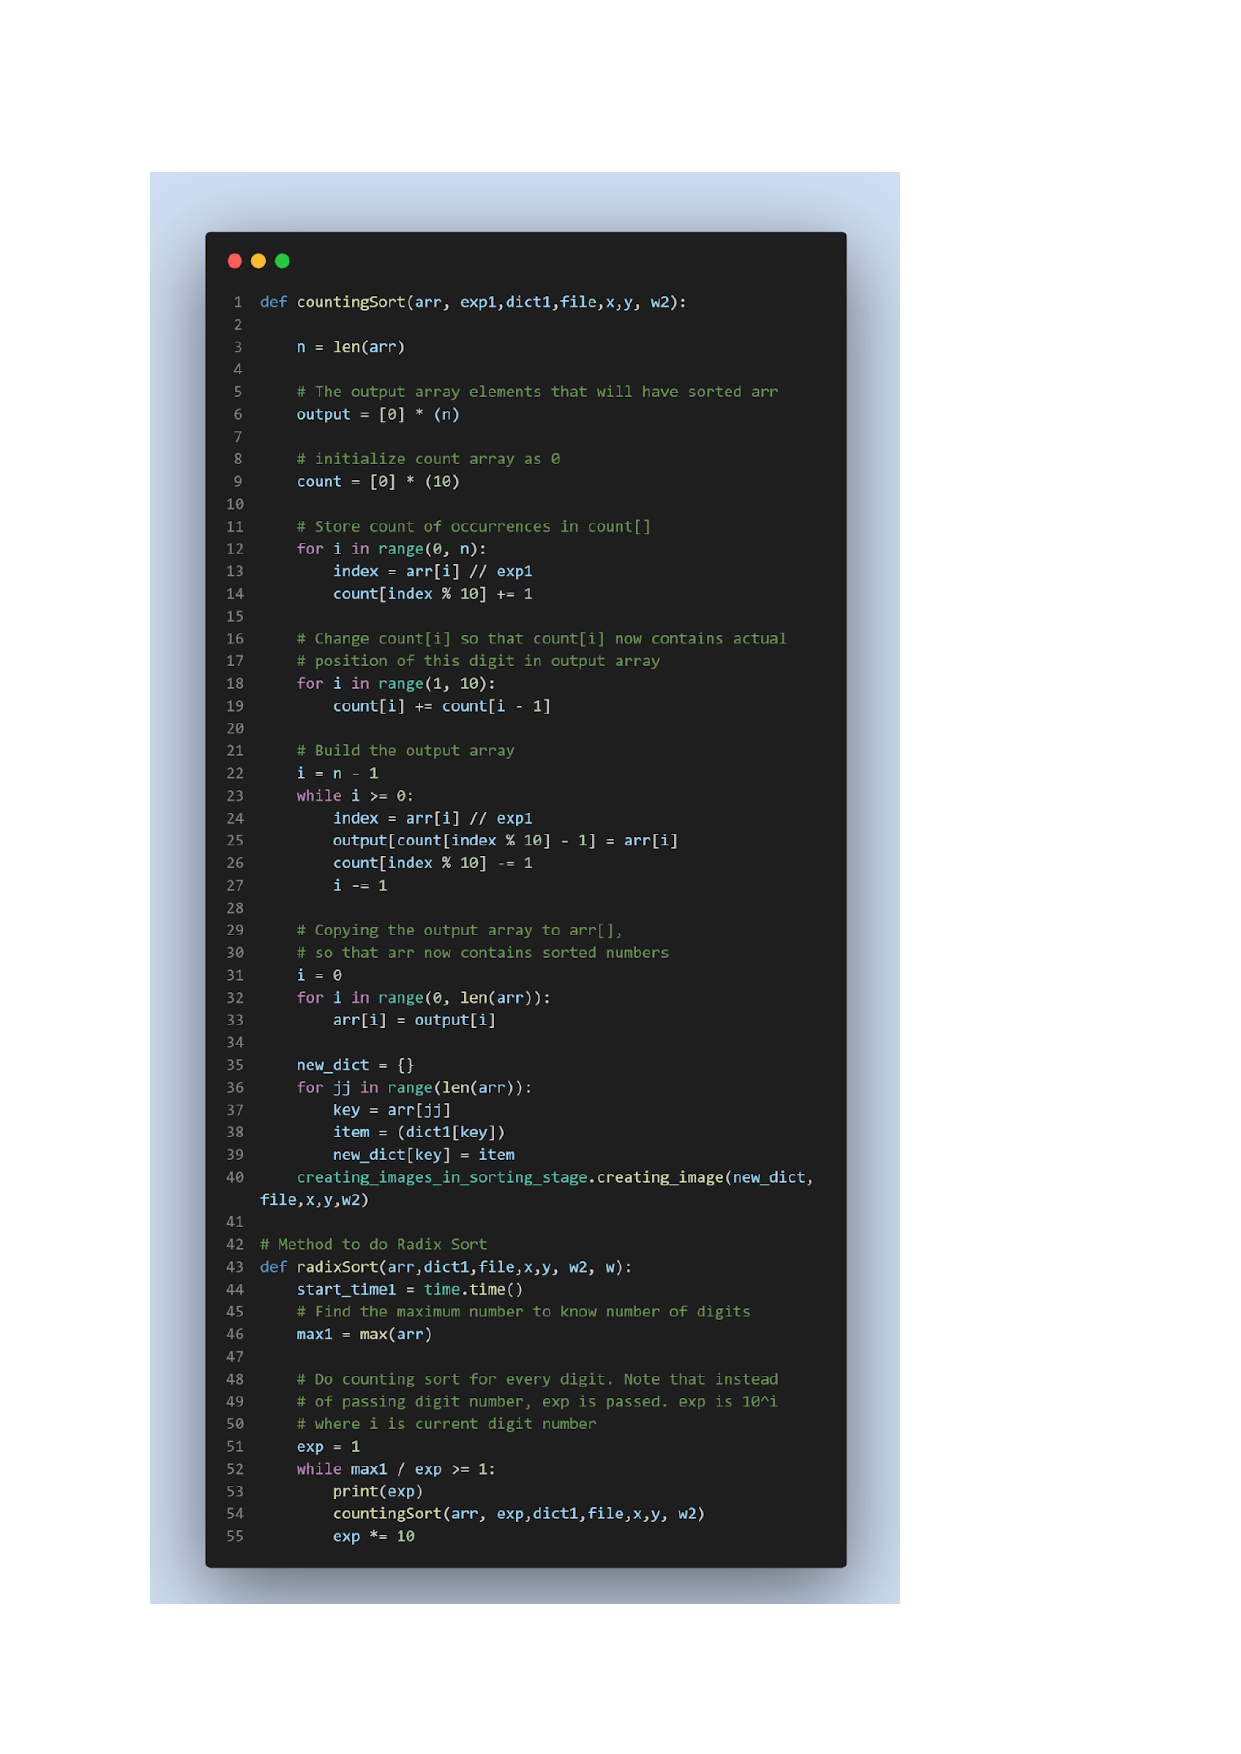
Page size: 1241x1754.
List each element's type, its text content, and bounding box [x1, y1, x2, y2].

text Selection sort is a simple sorting algorithm that works by repeatedly finding the minimum element from the unsorted part of the array and swapping it with the first element of the unsorted part. This process continues until all elements are sorted. [150, 150, 1090, 1604]
